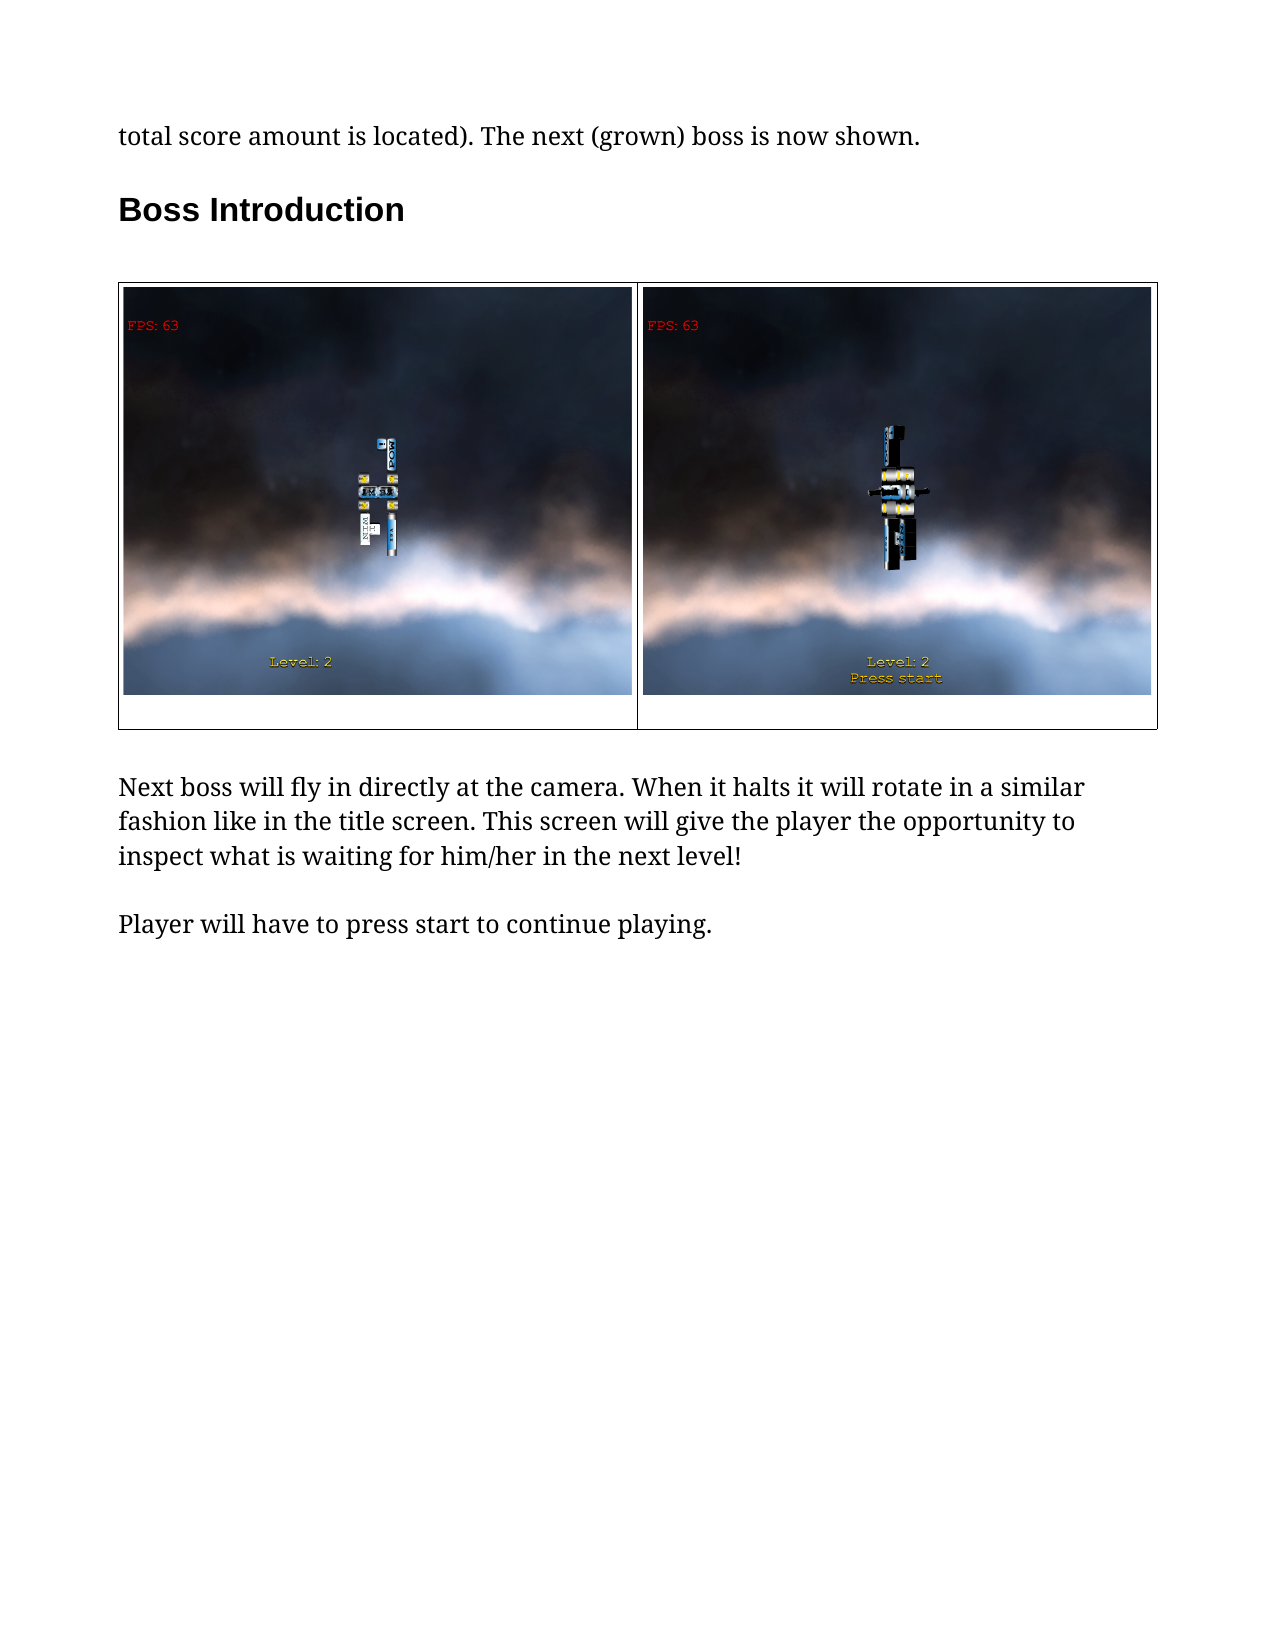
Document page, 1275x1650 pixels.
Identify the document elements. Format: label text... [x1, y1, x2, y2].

picture [123, 287, 632, 695]
text Next boss will fly in directly at the camera. When it halts it will rotate in a similar fashion like in the title screen. This screen will give the player the opportunity to inspect what is waiting for him/her in the next level! [118, 770, 1157, 872]
text total score amount is located). The next (grown) boss is now shown. [118, 118, 1157, 152]
subtitle Boss Introduction [118, 190, 1157, 228]
table_header [119, 283, 637, 729]
picture [643, 287, 1152, 695]
table_header [638, 283, 1157, 729]
text Player will have to press start to continue playing. [118, 906, 1157, 940]
